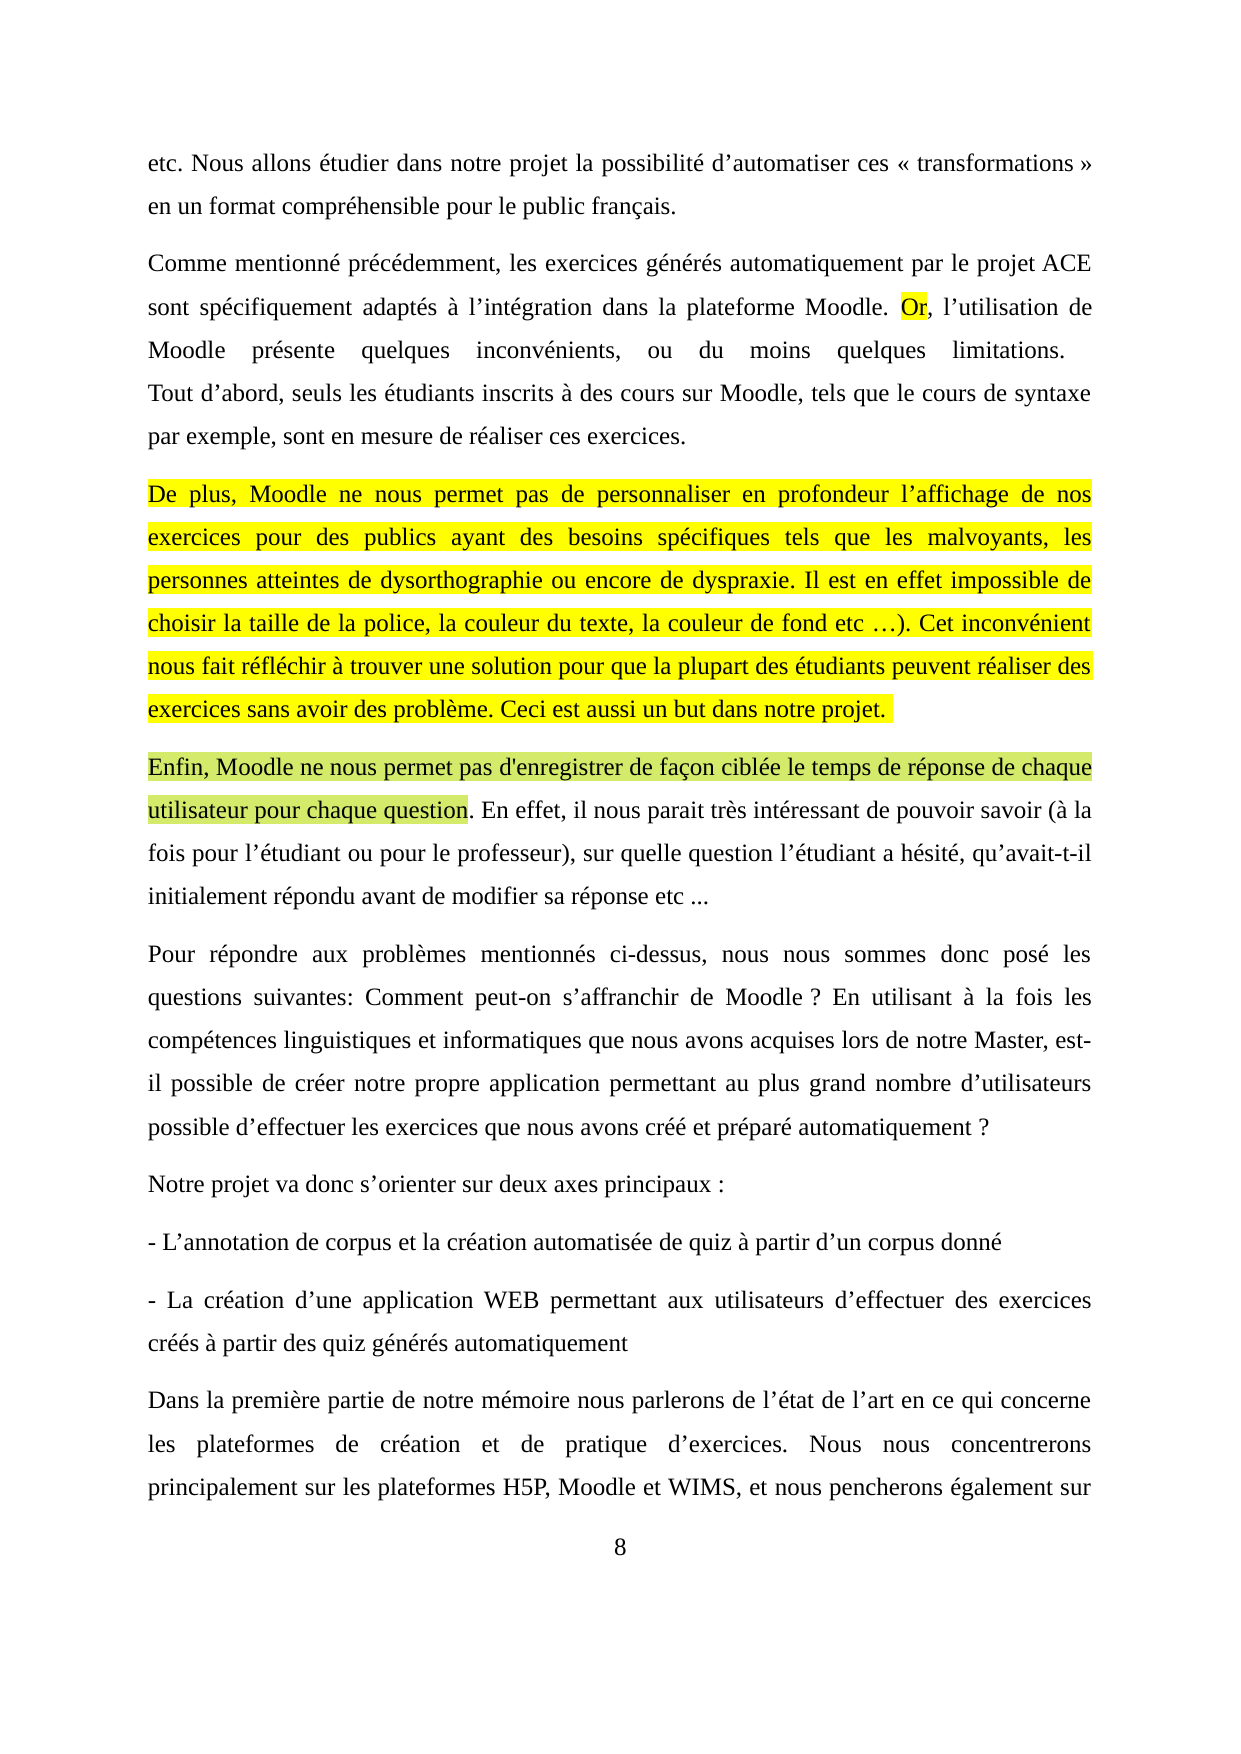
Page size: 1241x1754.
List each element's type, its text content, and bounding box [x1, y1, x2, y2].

text Comme mentionné précédemment, les exercices générés automatiquement par le projet ACE sont spécifiquement adaptés à l’intégration dans la plateforme Moodle. Or, l’utilisation de Moodle présente quelques inconvénients, ou du moins quelques limitations. Tout d’abord, seuls les étudiants inscrits à des cours sur Moodle, tels que le cours de syntaxe par exemple, sont en mesure de réaliser ces exercices. [148, 248, 1092, 450]
text etc. Nous allons étudier dans notre projet la possibilité d’automatiser ces « transformations » en un format compréhensible pour le public français. [148, 148, 1092, 219]
text Dans la première partie de notre mémoire nous parlerons de l’état de l’art en ce qui concerne les plateformes de création et de pratique d’exercices. Nous nous concentrerons principalement sur les plateformes H5P, Moodle et WIMS, et nous pencherons également sur [148, 1386, 1092, 1501]
text De plus, Moodle ne nous permet pas de personnaliser en profondeur l’affichage de nos exercices pour des publics ayant des besoins spécifiques tels que les malvoyants, les personnes atteintes de dysorthographie ou encore de dyspraxie. Il est en effet impossible de choisir la taille de la police, la couleur du texte, la couleur de fond etc …). Cet inconvénient nous fait réfléchir à trouver une solution pour que la plupart des étudiants peuvent réaliser des exercices sans avoir des problème. Ceci est aussi un but dans notre projet. [148, 479, 1092, 723]
text Notre projet va donc s’orienter sur deux axes principaux : [148, 1169, 1092, 1198]
text Pour répondre aux problèmes mentionnés ci-dessus, nous nous sommes donc posé les questions suivantes: Comment peut-on s’affranchir de Moodle ? En utilisant à la fois les compétences linguistiques et informatiques que nous avons acquises lors de notre Master, est-il possible de créer notre propre application permettant au plus grand nombre d’utilisateurs possible d’effectuer les exercices que nous avons créé et préparé automatiquement ? [148, 939, 1092, 1140]
text - La création d’une application WEB permettant aux utilisateurs d’effectuer des exercices créés à partir des quiz générés automatiquement [148, 1285, 1092, 1357]
text Enfin, Moodle ne nous permet pas d'enregistrer de façon ciblée le temps de réponse de chaque utilisateur pour chaque question. En effet, il nous parait très intéressant de pouvoir savoir (à la fois pour l’étudiant ou pour le professeur), sur quelle question l’étudiant a hésité, qu’avait-t-il initialement répondu avant de modifier sa réponse etc ... [148, 752, 1092, 910]
text - L’annotation de corpus et la création automatisée de quiz à partir d’un corpus donné [148, 1227, 1092, 1256]
